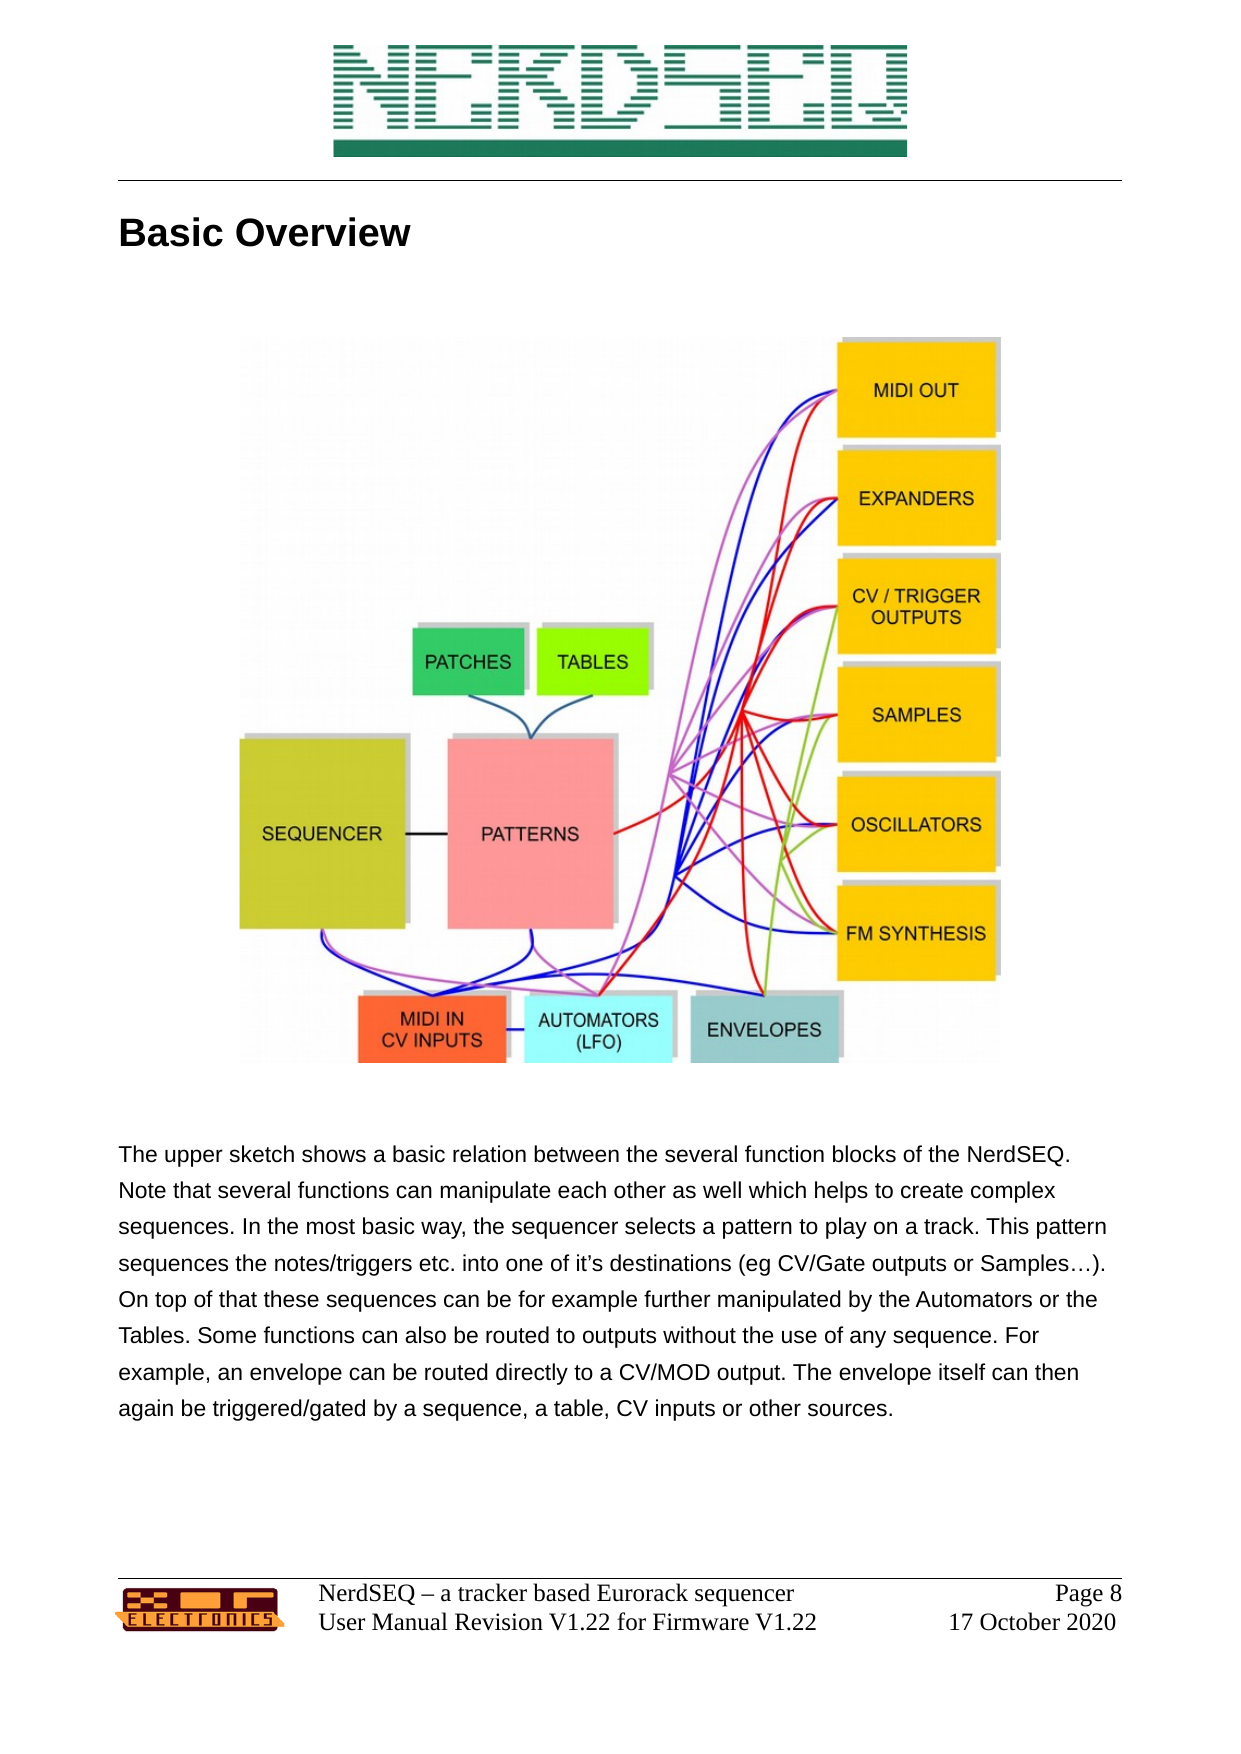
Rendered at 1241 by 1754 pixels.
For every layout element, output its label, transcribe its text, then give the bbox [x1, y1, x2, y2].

picture [333, 45, 908, 157]
picture [115, 1584, 285, 1634]
picture [239, 337, 1001, 1063]
text The upper sketch shows a basic relation between the several function blocks of the NerdSEQ. [118, 1141, 1122, 1167]
text Note that several functions can manipulate each other as well which helps to create complex sequences. In the most basic way, the sequencer selects a pattern to play on a track. This pattern sequences the notes/triggers etc. into one of it’s destinations (eg CV/Gate outputs or Samples…). [118, 1177, 1122, 1276]
text On top of that these sequences can be for example further manipulated by the Automators or the Tables. Some functions can also be routed to outputs without the use of any sequence. For example, an envelope can be routed directly to a CV/MOD output. The envelope itself can then again be triggered/gated by a sequence, a table, CV inputs or other sources. [118, 1286, 1122, 1421]
subtitle Basic Overview [118, 209, 1122, 255]
